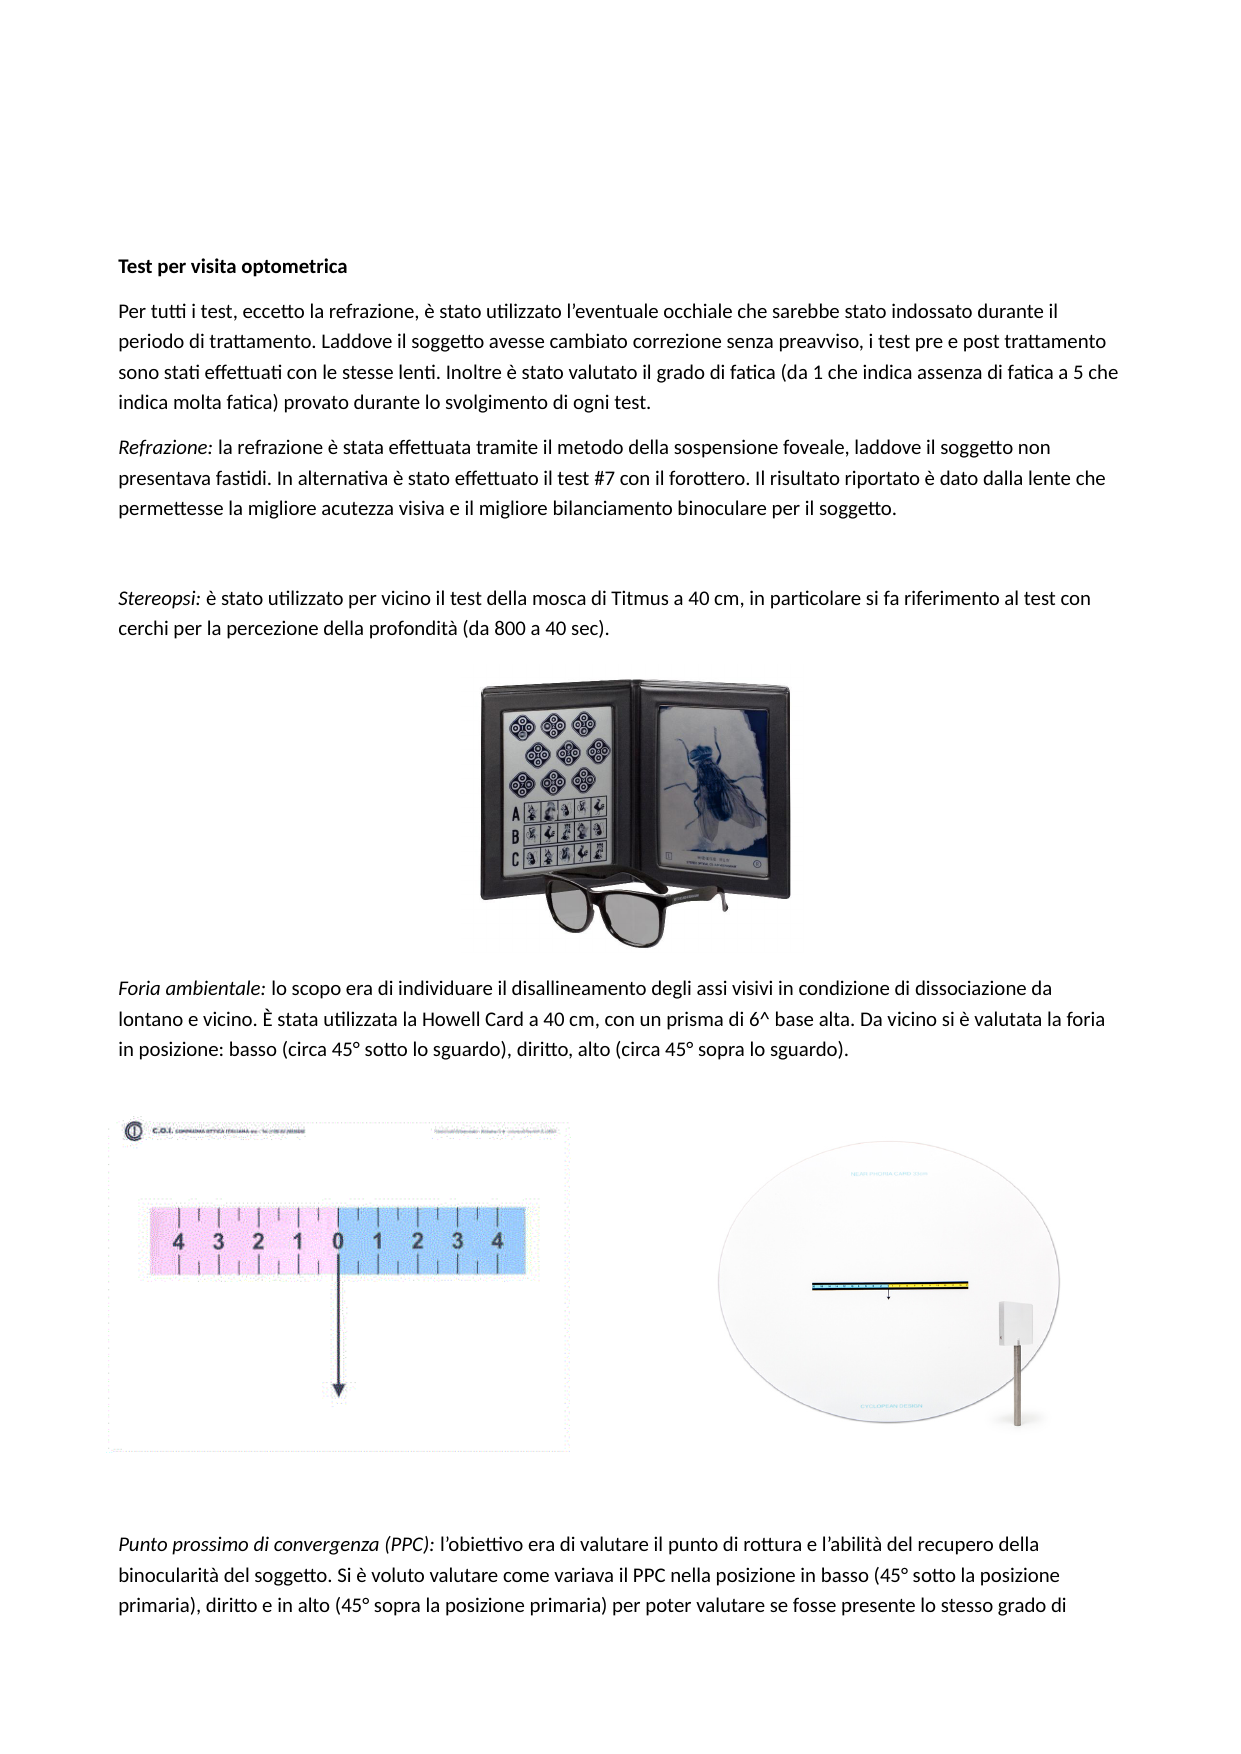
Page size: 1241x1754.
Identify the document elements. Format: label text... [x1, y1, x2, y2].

text Punto prossimo di convergenza (PPC): l’obiettivo era di valutare il punto di rottura e l’abilità del recupero della binocularità del soggetto. Si è voluto valutare come variava il PPC nella posizione in basso (45° sotto la posizione primaria), diritto e in alto (45° sopra la posizione primaria) per poter valutare se fosse presente lo stesso grado di [118, 1531, 1122, 1618]
text Refrazione: la refrazione è stata effettuata tramite il metodo della sospensione foveale, laddove il soggetto non presentava fastidi. In alternativa è stato effettuato il test #7 con il forottero. Il risultato riportato è dato dalla lente che permettesse la migliore acutezza visiva e il migliore bilanciamento binoculare per il soggetto. [118, 434, 1122, 521]
text Test per visita optometrica [118, 253, 1122, 278]
text Per tutti i test, eccetto la refrazione, è stato utilizzato l’eventuale occhiale che sarebbe stato indossato durante il periodo di trattamento. Laddove il soggetto avesse cambiato correzione senza preavviso, i test pre e post trattamento sono stati effettuati con le stesse lenti. Inoltre è stato valutato il grado di fatica (da 1 che indica assenza di fatica a 5 che indica molta fatica) provato durante lo svolgimento di ogni test. [118, 298, 1122, 415]
text Foria ambientale: lo scopo era di individuare il disallineamento degli assi visivi in condizione di dissociazione da lontano e vicino. È stata utilizzata la Howell Card a 40 cm, con un prisma di 6^ base alta. Da vicino si è valutata la foria in posizione: basso (circa 45° sotto lo sguardo), diritto, alto (circa 45° sopra lo sguardo). [118, 976, 1122, 1062]
picture [698, 1090, 1080, 1473]
text Stereopsi: è stato utilizzato per vicino il test della mosca di Titmus a 40 cm, in particolare si fa riferimento al test con cerchi per la percezione della profondità (da 800 a 40 sec). [118, 585, 1122, 641]
picture [105, 1115, 573, 1453]
picture [460, 664, 804, 953]
